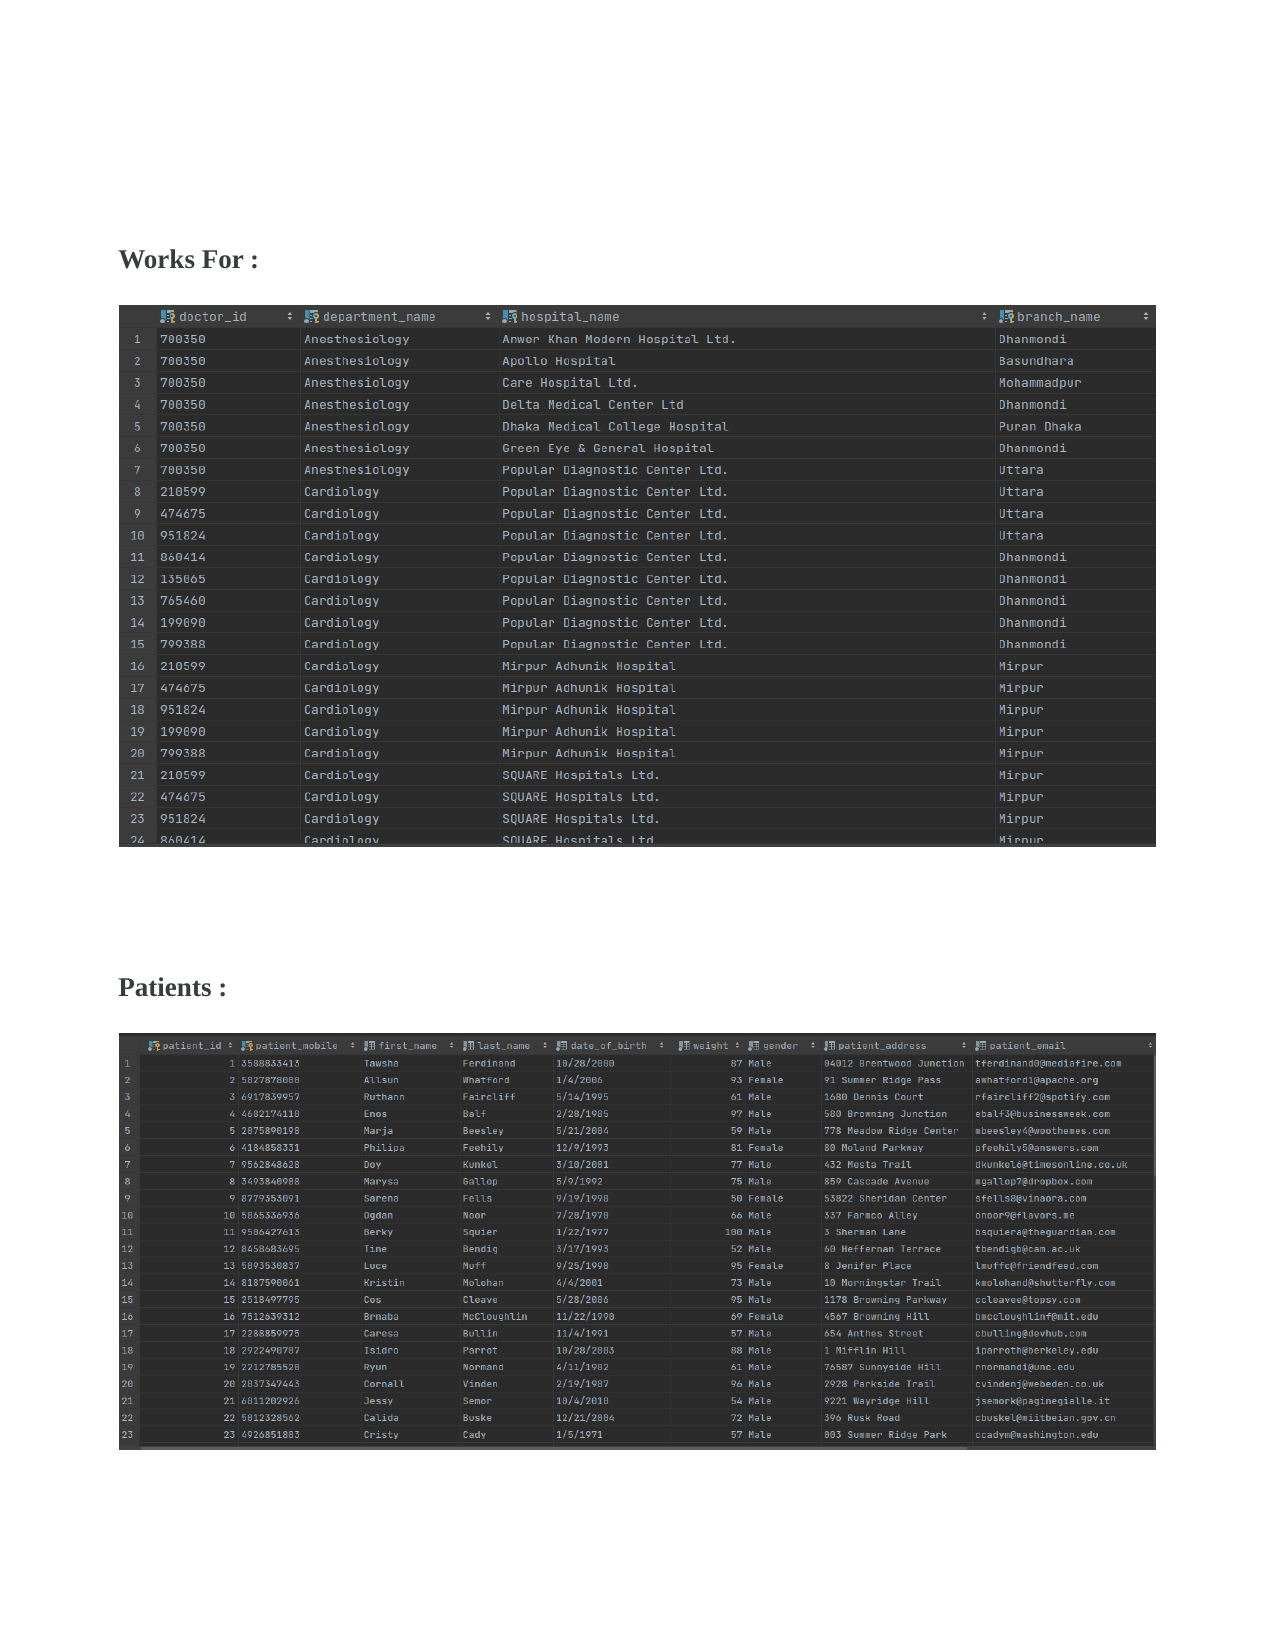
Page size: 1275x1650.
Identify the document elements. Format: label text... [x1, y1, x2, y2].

picture [119, 1033, 1156, 1450]
text Patients : [118, 971, 1155, 1002]
picture [119, 305, 1156, 847]
text Works For : [118, 243, 1155, 274]
